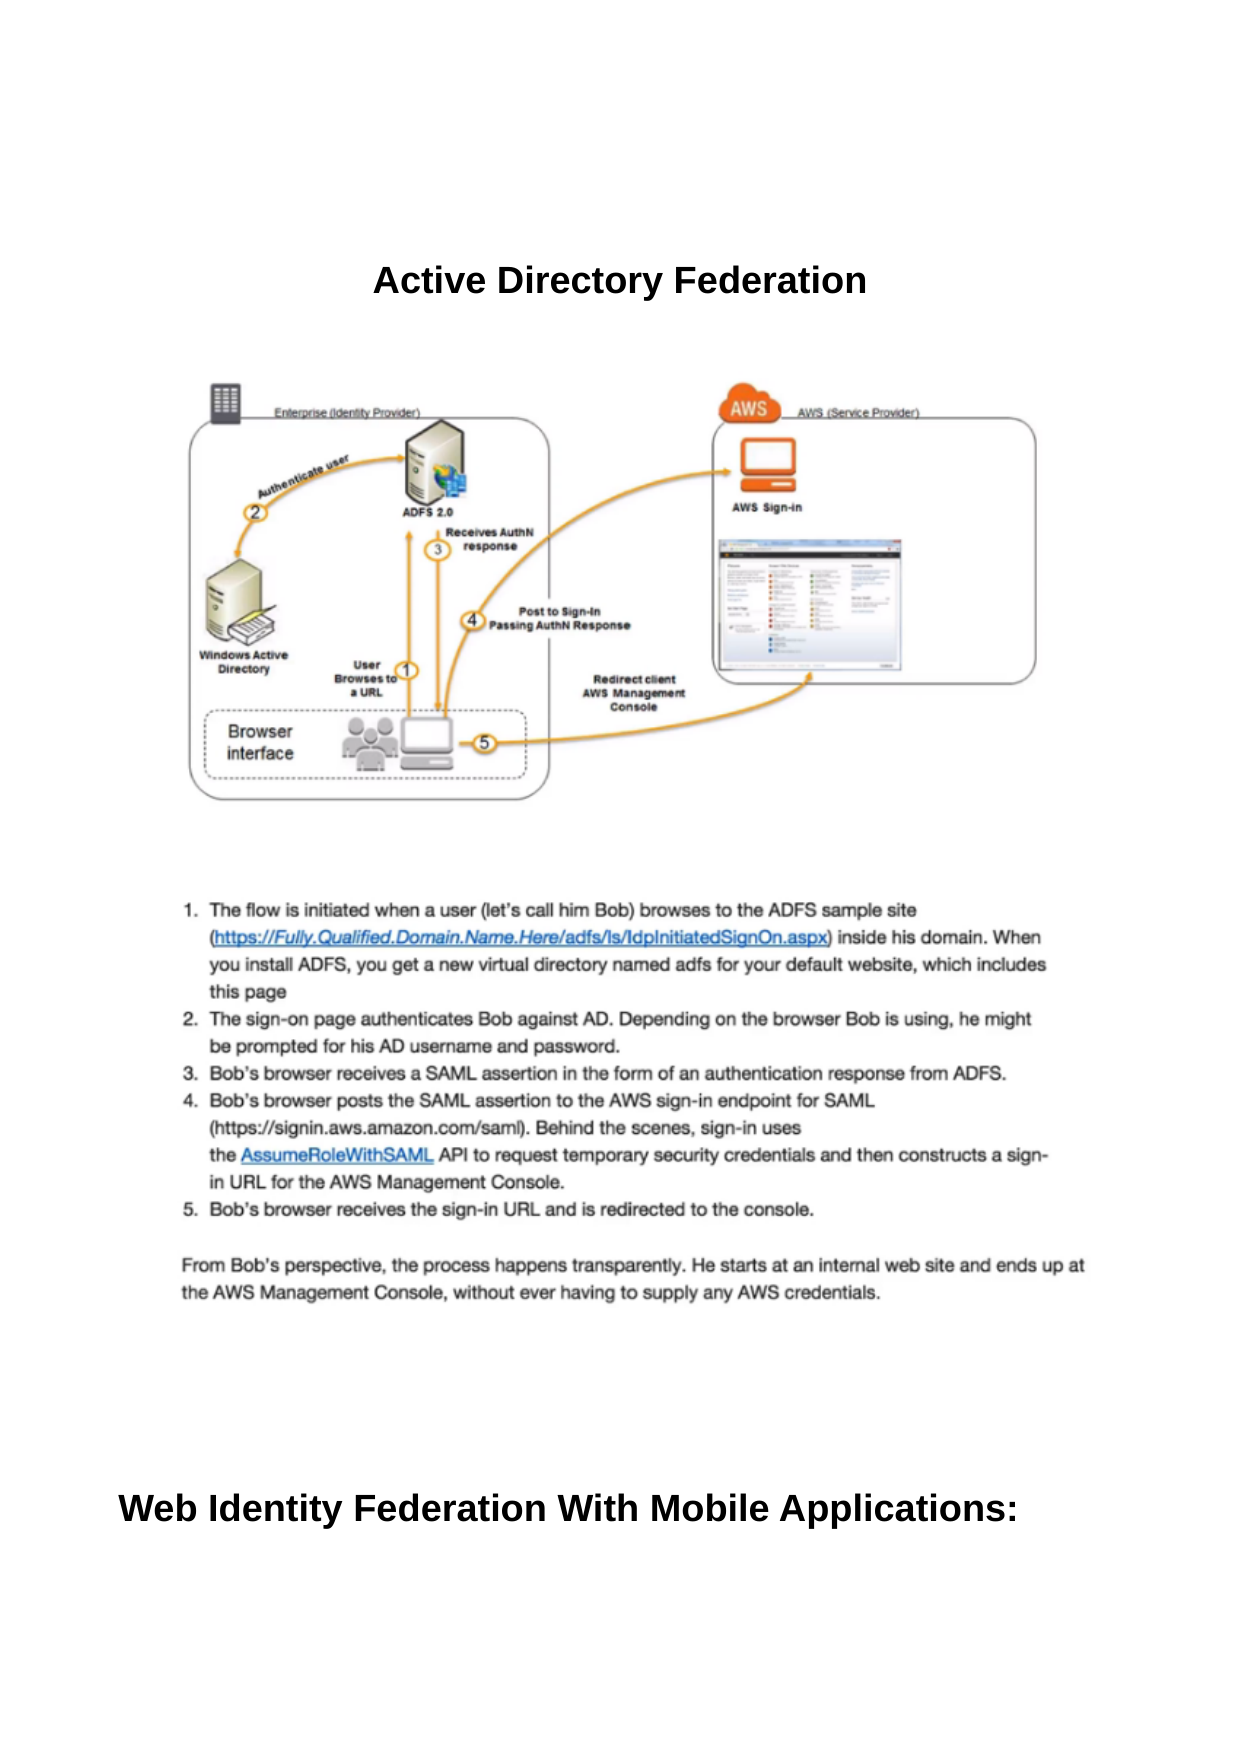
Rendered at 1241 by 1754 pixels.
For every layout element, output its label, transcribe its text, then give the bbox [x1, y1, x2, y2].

subtitle Web Identity Federation With Mobile Applications: [118, 1485, 1122, 1529]
subtitle Active Directory Federation [118, 258, 1122, 302]
picture [118, 363, 1123, 1308]
